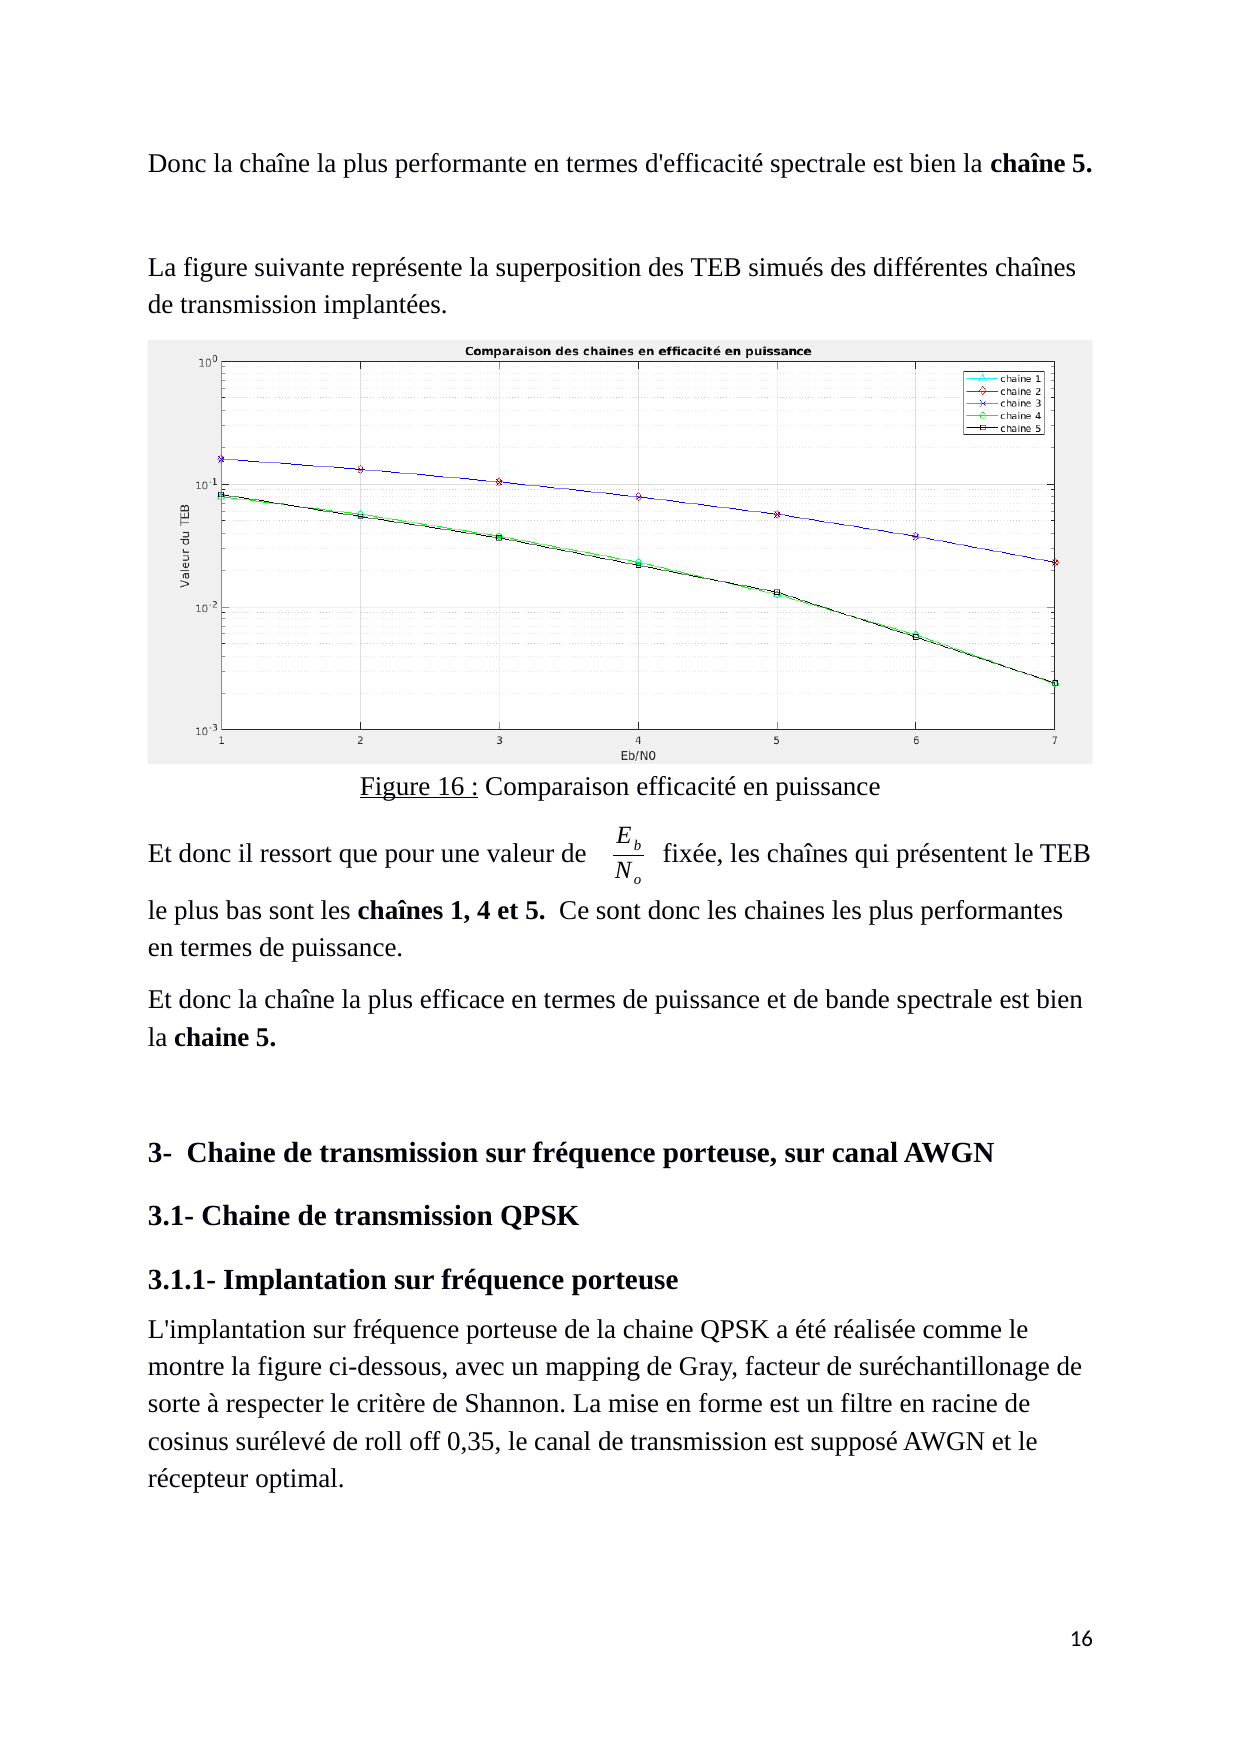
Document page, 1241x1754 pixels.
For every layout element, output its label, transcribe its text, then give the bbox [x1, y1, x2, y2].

subtitle 3.1- Chaine de transmission QPSK [148, 1198, 1093, 1232]
subtitle 3- Chaine de transmission sur fréquence porteuse, sur canal AWGN [148, 1135, 1093, 1168]
picture [147, 340, 1093, 764]
text L'implantation sur fréquence porteuse de la chaine QPSK a été réalisée comme le montre la figure ci-dessous, avec un mapping de Gray, facteur de suréchantillonage de sorte à respecter le critère de Shannon. La mise en forme est un filtre en racine de cosinus surélevé de roll off 0,35, le canal de transmission est supposé AWGN et le récepteur optimal. [148, 1313, 1093, 1493]
text Et donc il ressort que pour une valeur de fixée, les chaînes qui présentent le TEB le plus bas sont les chaînes 1, 4 et 5. Ce sont donc les chaines les plus performantes en termes de puissance. [148, 822, 1093, 963]
text La figure suivante représente la superposition des TEB simués des différentes chaînes de transmission implantées. [148, 251, 1093, 320]
text Figure 16 : Comparaison efficacité en puissance [148, 764, 1093, 801]
text Donc la chaîne la plus performante en termes d'efficacité spectrale est bien la chaîne 5. [148, 148, 1093, 179]
text Et donc la chaîne la plus efficace en termes de puissance et de bande spectrale est bien la chaine 5. [148, 983, 1093, 1052]
subtitle 3.1.1- Implantation sur fréquence porteuse [148, 1262, 1093, 1296]
